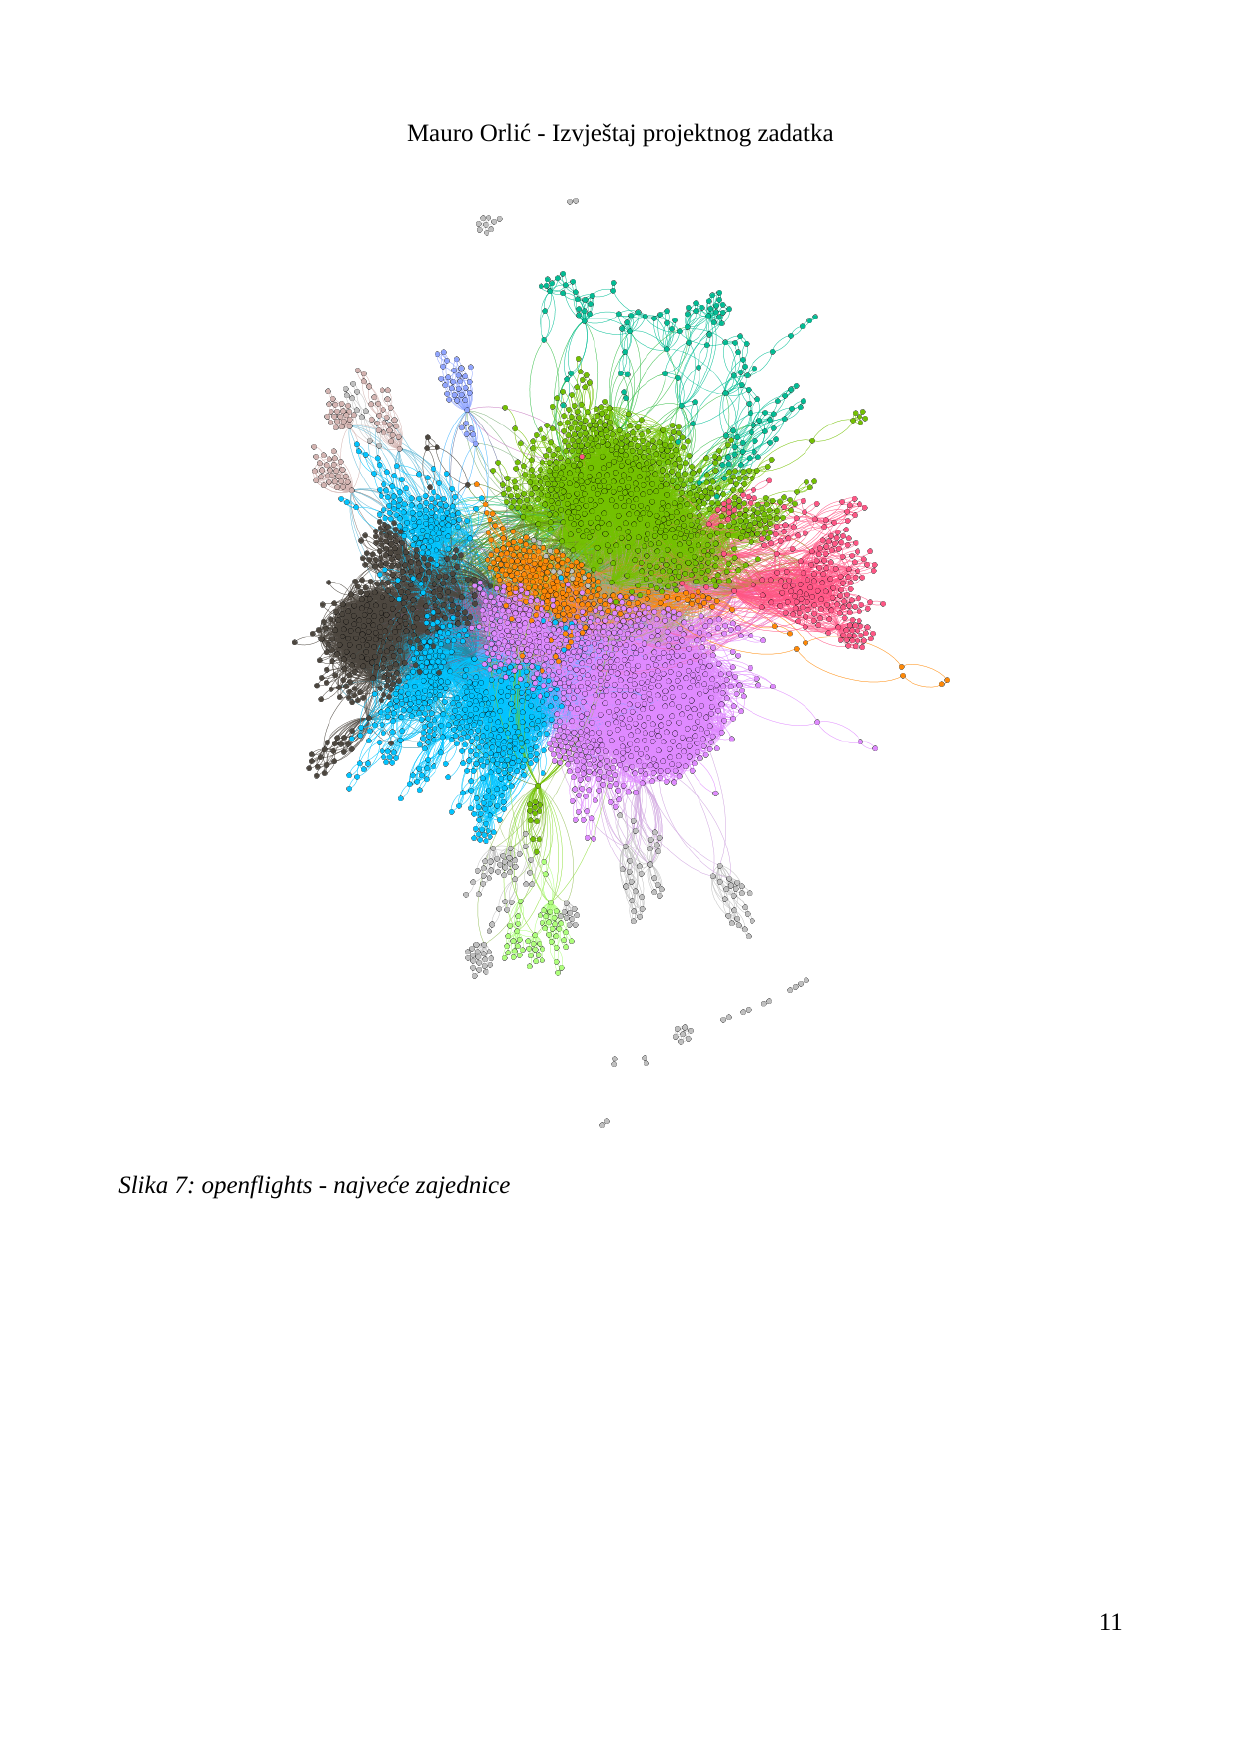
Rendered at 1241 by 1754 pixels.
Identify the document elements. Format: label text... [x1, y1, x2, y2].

text Slika 7: openflights - najveće zajednice [118, 1165, 1122, 1198]
picture [118, 160, 1123, 1165]
